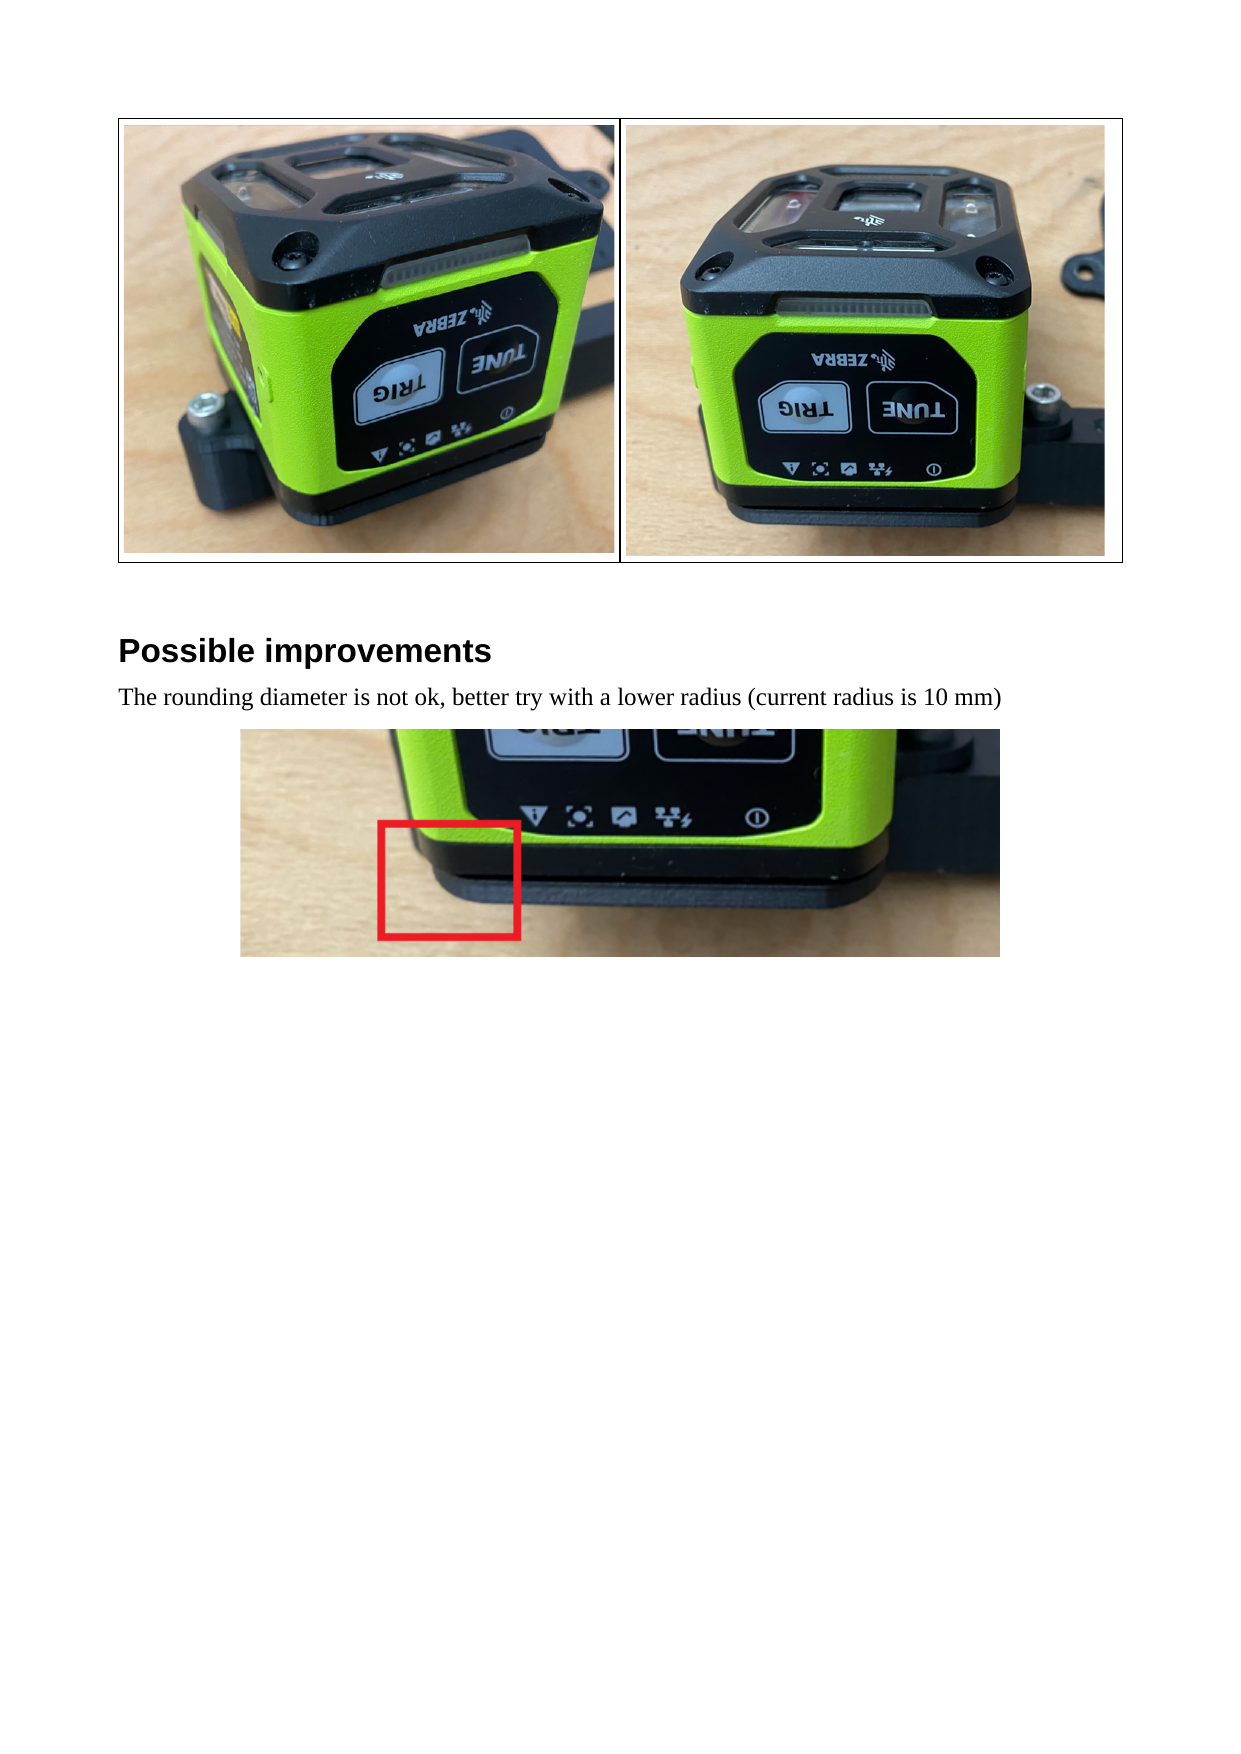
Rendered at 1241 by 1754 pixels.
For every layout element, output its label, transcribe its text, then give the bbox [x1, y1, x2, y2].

table_header [119, 119, 619, 562]
subtitle Possible improvements [118, 631, 1122, 669]
picture [625, 125, 1105, 556]
text The rounding diameter is not ok, better try with a lower radius (current radius is 10 mm) [118, 682, 1122, 711]
picture [240, 729, 1000, 957]
picture [123, 125, 615, 553]
table_header [621, 119, 1122, 562]
